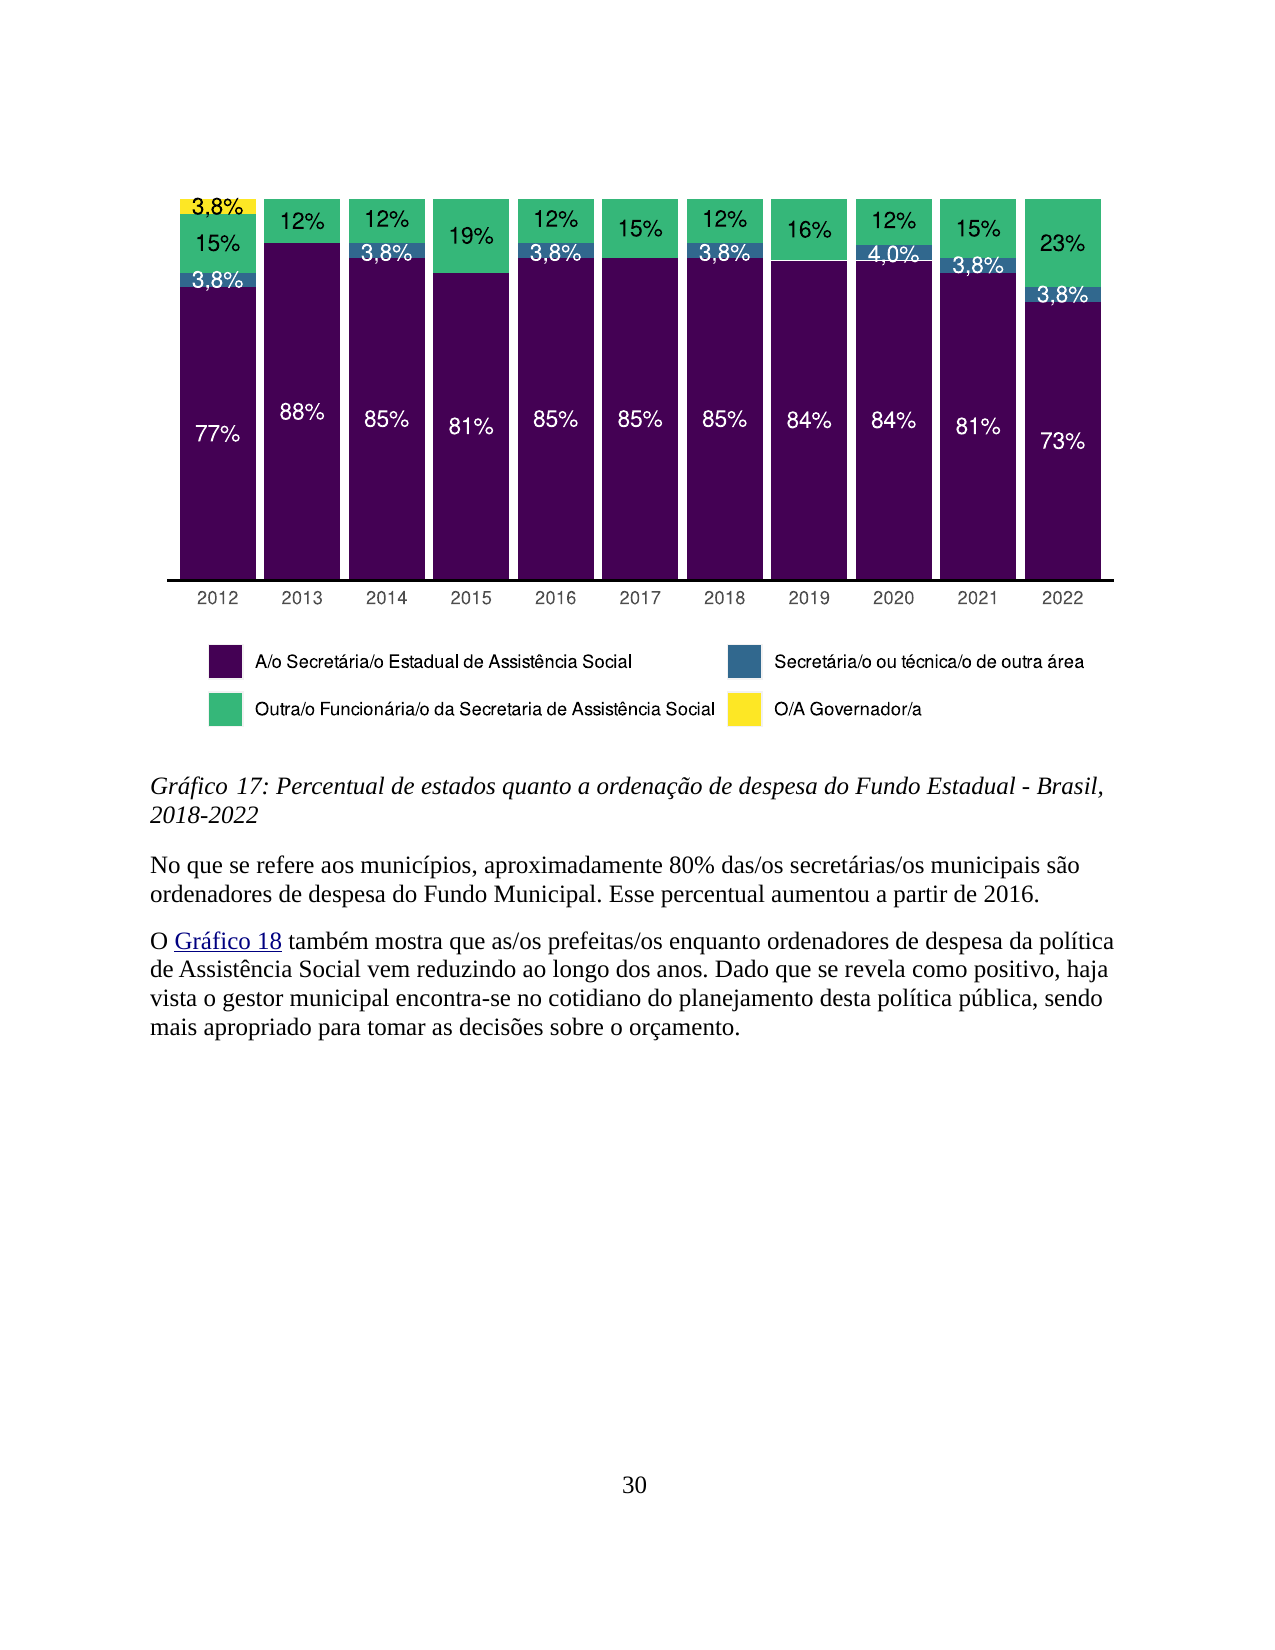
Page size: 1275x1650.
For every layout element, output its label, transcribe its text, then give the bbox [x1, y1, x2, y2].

text O Gráfico 18 também mostra que as/os prefeitas/os enquanto ordenadores de despesa da política de Assistência Social vem reduzindo ao longo dos anos. Dado que se revela como positivo, haja vista o gestor municipal encontra-se no cotidiano do planejamento desta política pública, sendo mais apropriado para tomar as decisões sobre o orçamento. [150, 926, 1125, 1041]
table_header Gráfico 17: Percentual de estados quanto a ordenação de despesa do Fundo Estadual - Brasil, 2018-2022 [150, 751, 1125, 841]
text No que se refere aos municípios, aproximadamente 80% das/os secretárias/os municipais são ordenadores de despesa do Fundo Municipal. Esse percentual aumentou a partir de 2016. [150, 850, 1125, 908]
